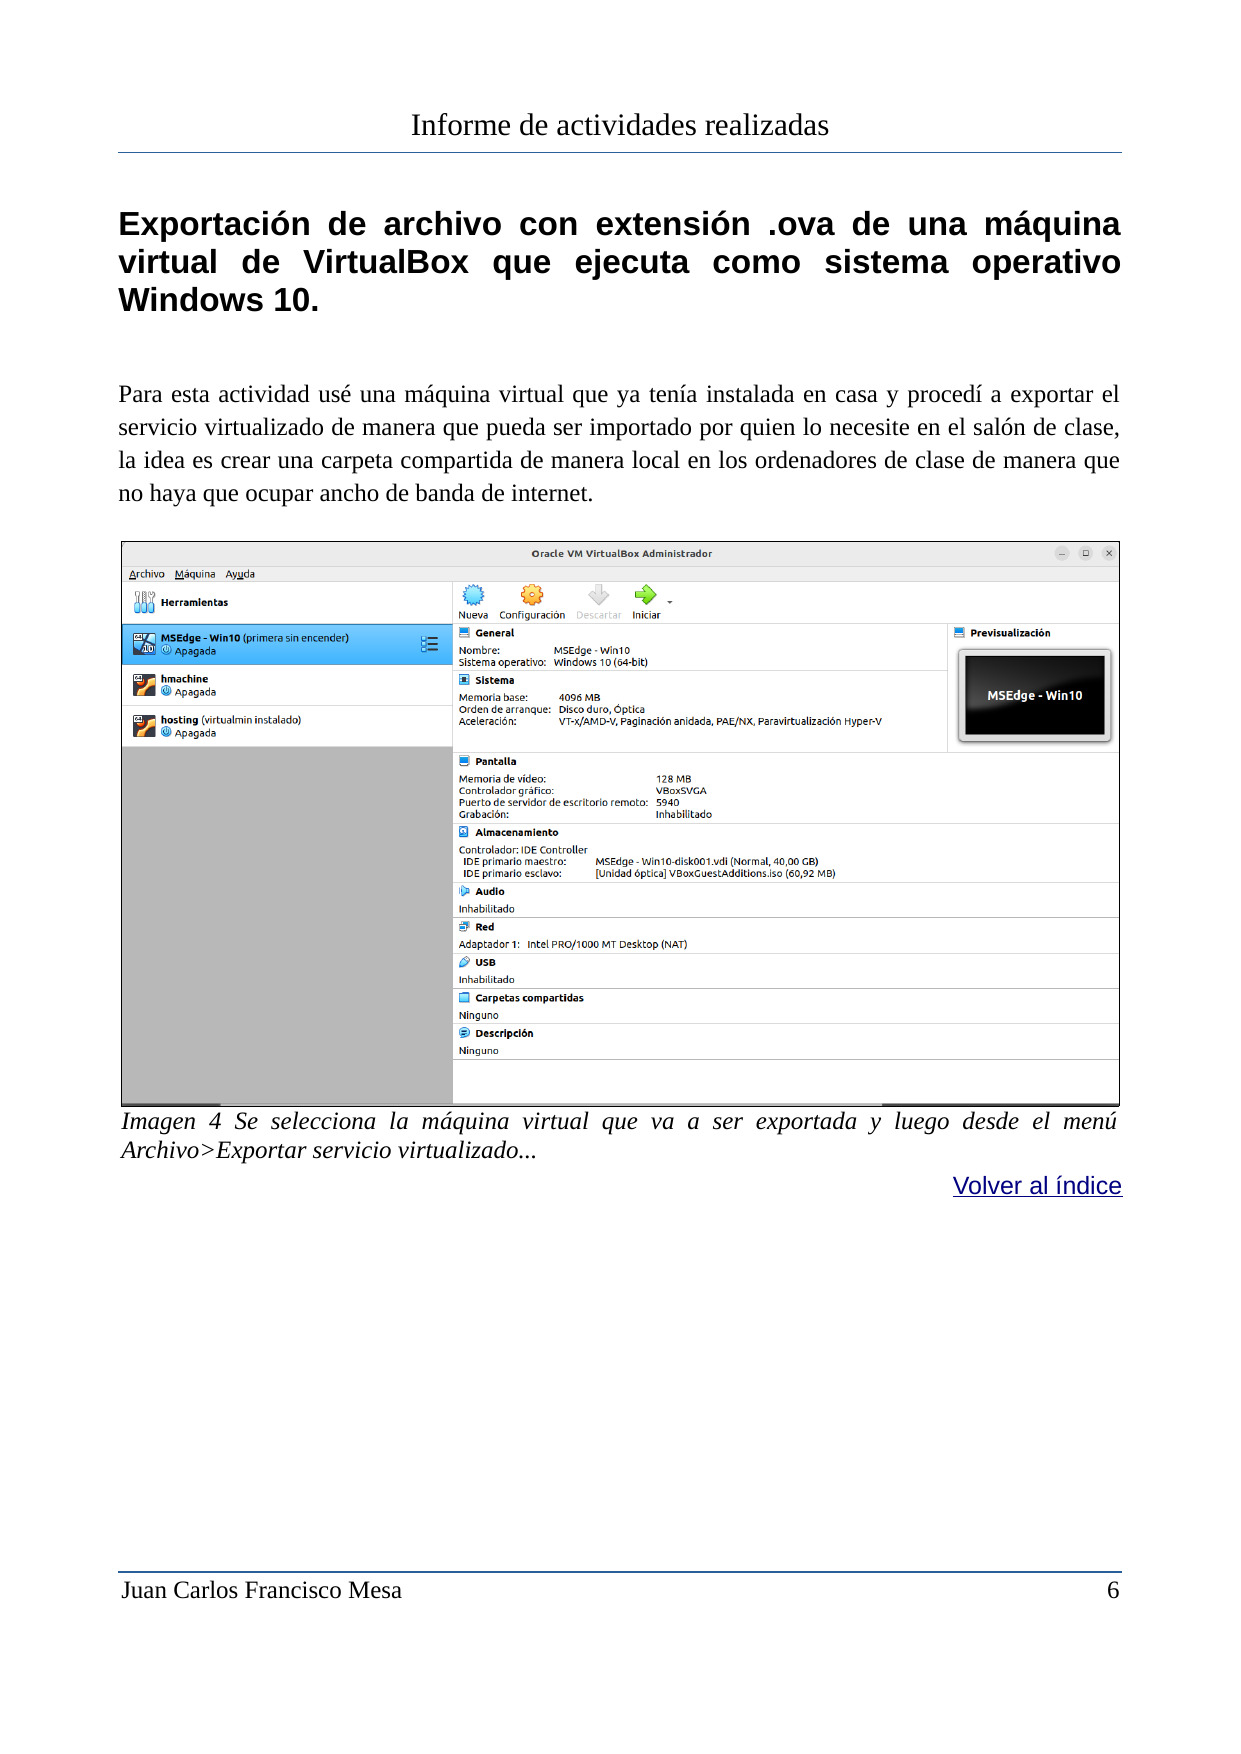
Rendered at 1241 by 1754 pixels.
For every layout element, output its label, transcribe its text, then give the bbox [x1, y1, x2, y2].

text Volver al índice [118, 526, 1122, 1199]
text Para esta actividad usé una máquina virtual que ya tenía instalada en casa y procedí a exportar el servicio virtualizado de manera que pueda ser importado por quien lo necesite en el salón de clase, la idea es crear una carpeta compartida de manera local en los ordenadores de clase de manera que no haya que ocupar ancho de banda de internet. [118, 379, 1122, 507]
text Imagen 4 Se selecciona la máquina virtual que va a ser exportada y luego desde el menú Archivo>Exportar servicio virtualizado... [121, 1107, 1119, 1164]
picture [122, 542, 1119, 1106]
subtitle Exportación de archivo con extensión .ova de una máquina virtual de VirtualBox que ejecuta como sistema operativo Windows 10. [118, 204, 1122, 319]
